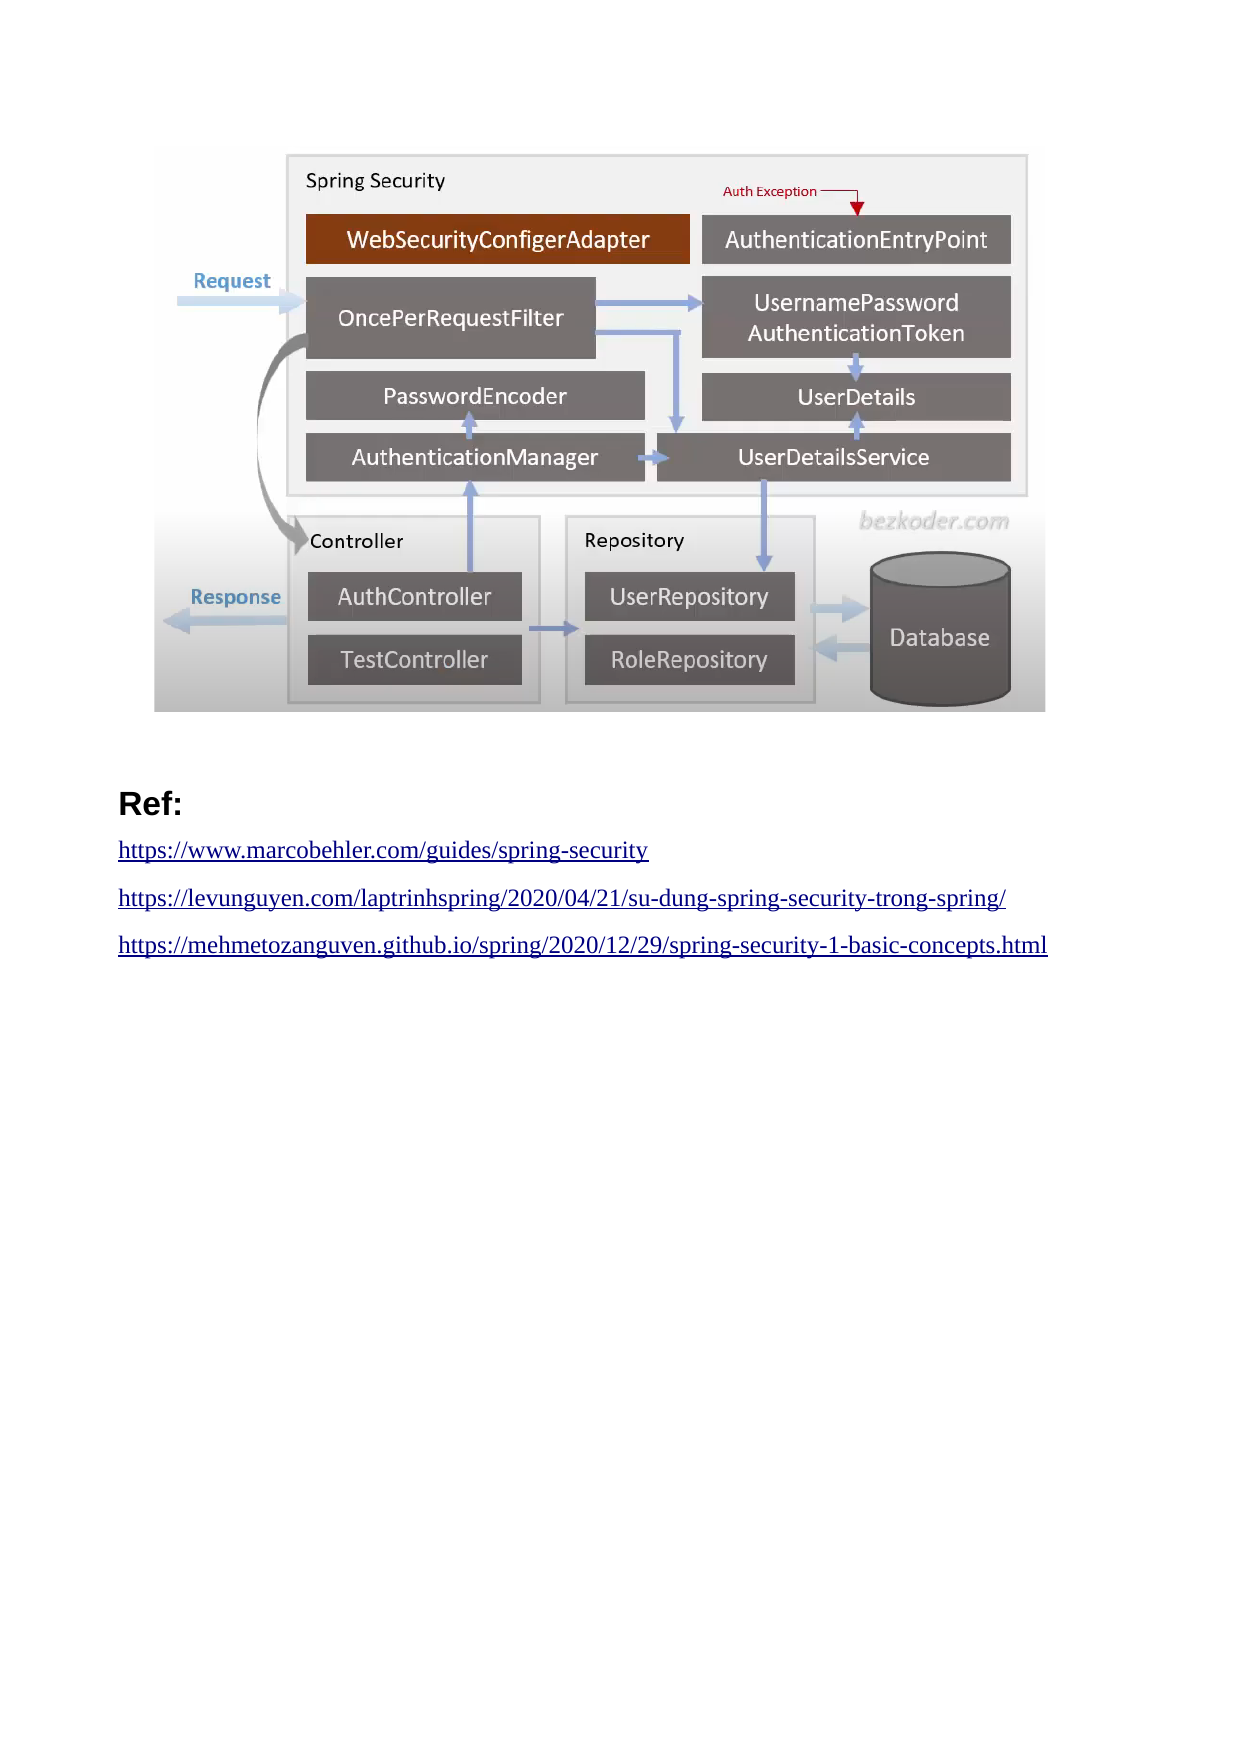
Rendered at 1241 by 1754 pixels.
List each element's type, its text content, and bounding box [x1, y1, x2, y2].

picture [154, 146, 1046, 712]
subtitle Ref: [118, 784, 1122, 823]
text https://www.marcobehler.com/guides/spring-security [118, 835, 1122, 864]
text https://mehmetozanguven.github.io/spring/2020/12/29/spring-security-1-basic-concepts.html [118, 930, 1122, 959]
text https://levunguyen.com/laptrinhspring/2020/04/21/su-dung-spring-security-trong-spring/ [118, 883, 1122, 911]
